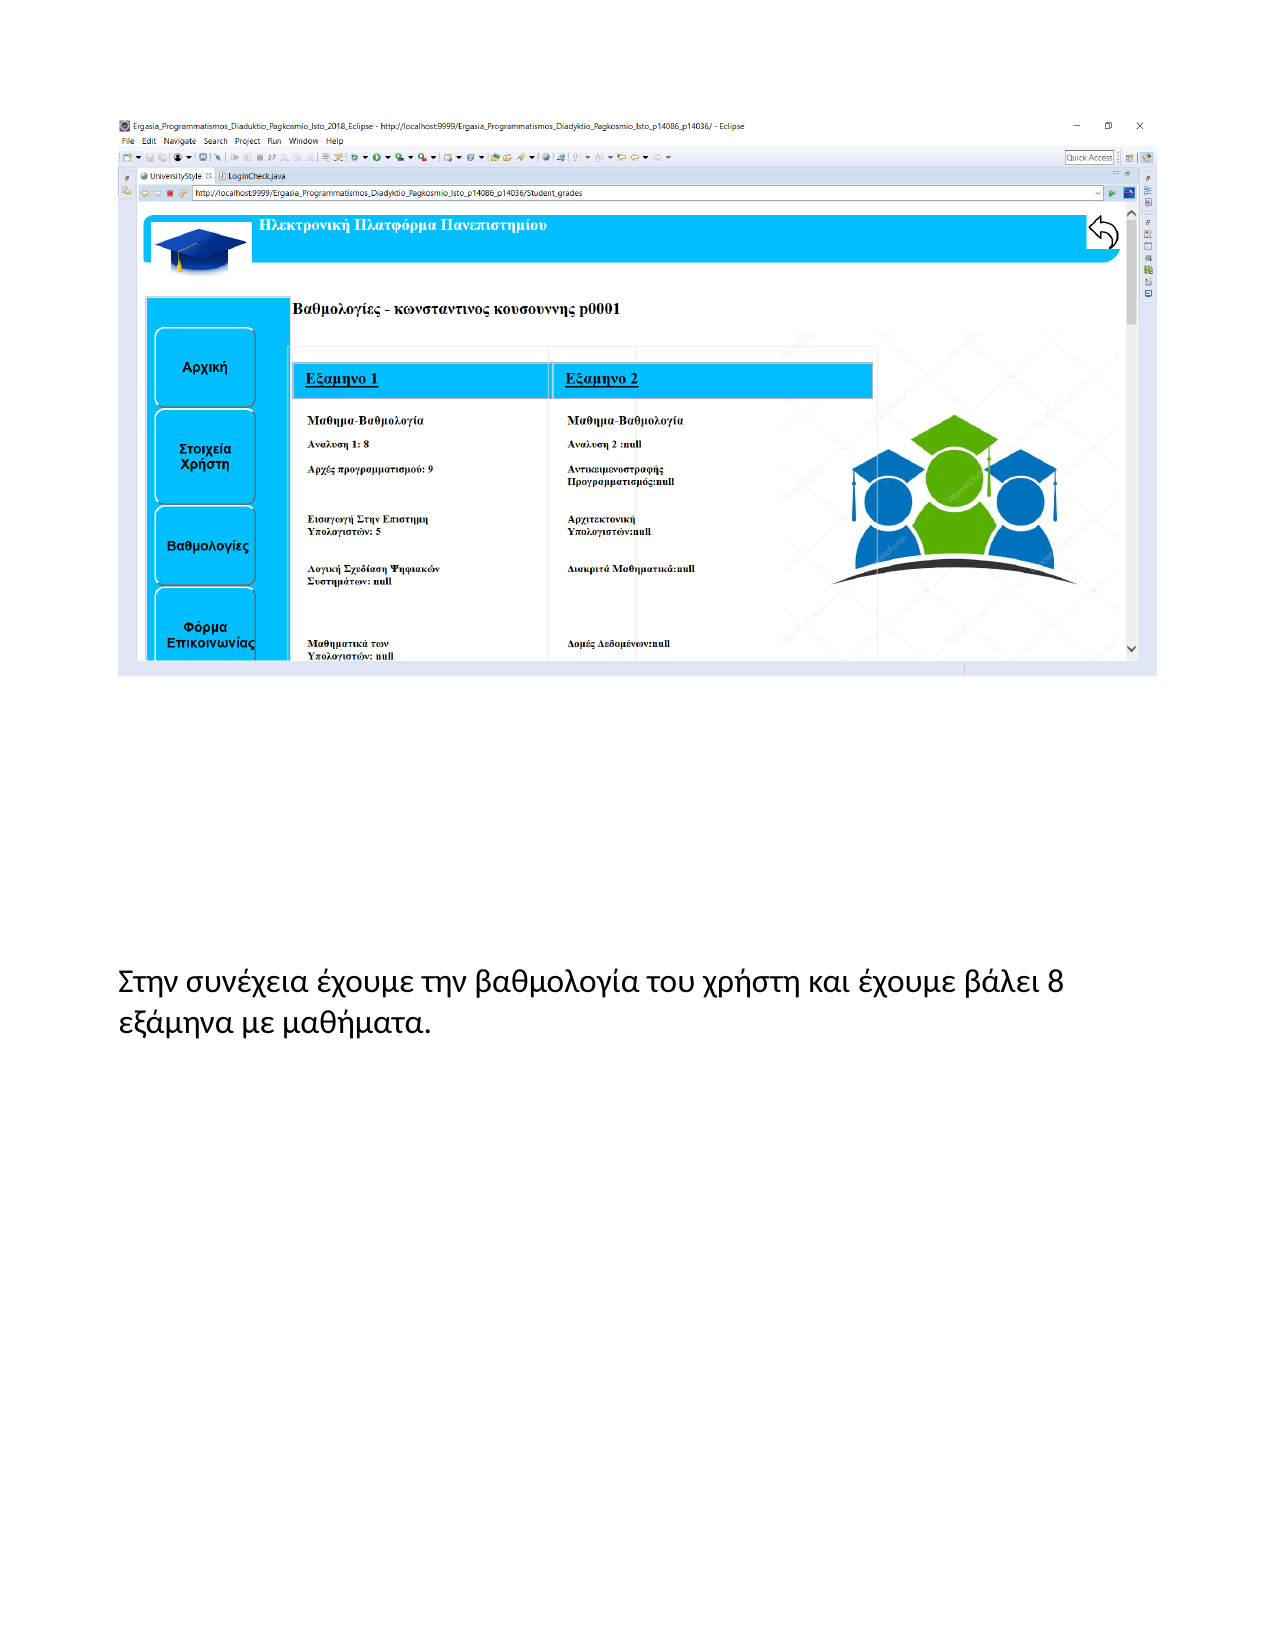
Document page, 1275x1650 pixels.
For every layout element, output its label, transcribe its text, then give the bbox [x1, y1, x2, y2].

text Στην συνέχεια έχουμε την βαθμολογία του χρήστη και έχουμε βάλει 8 εξάμηνα με μαθήματα. [118, 960, 1157, 1042]
picture [118, 118, 1157, 676]
